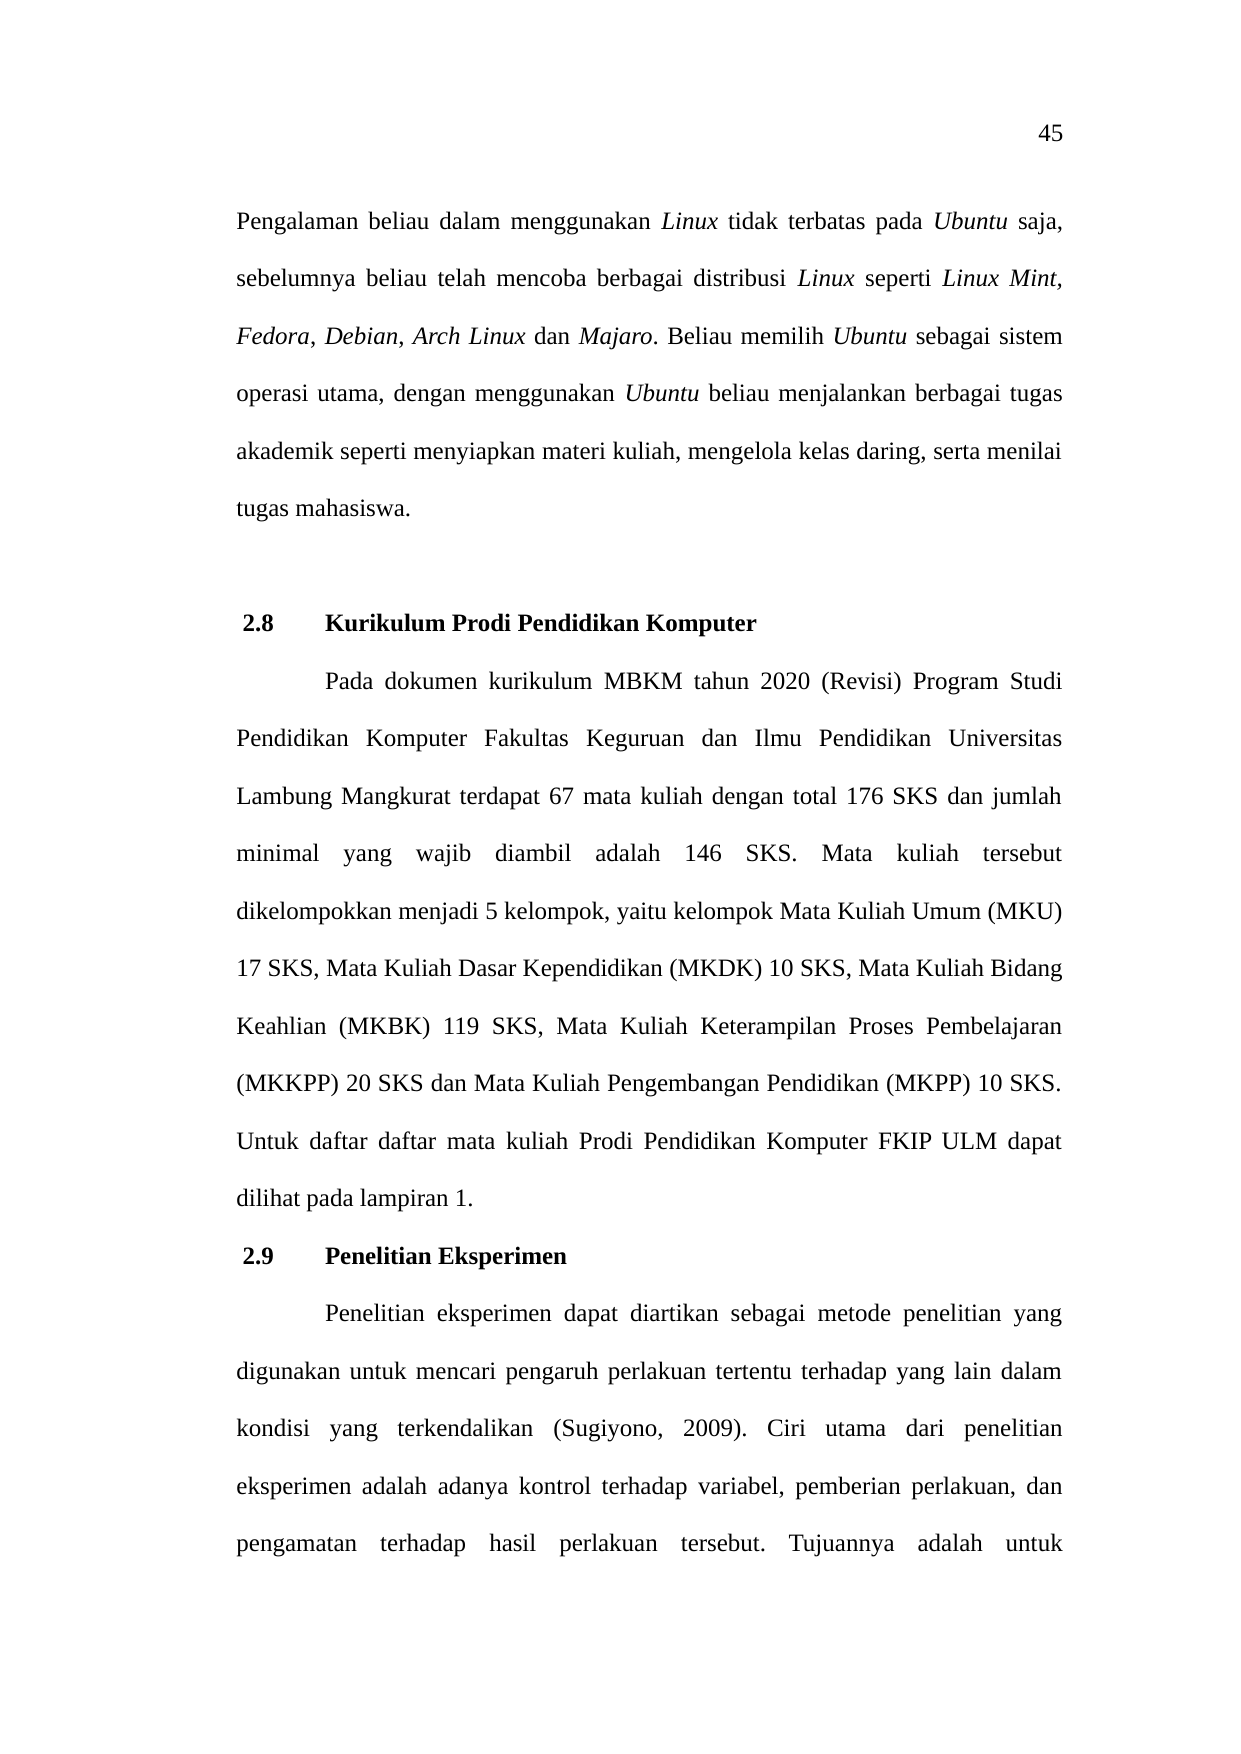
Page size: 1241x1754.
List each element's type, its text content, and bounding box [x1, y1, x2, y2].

text Penelitian eksperimen dapat diartikan sebagai metode penelitian yang digunakan untuk mencari pengaruh perlakuan tertentu terhadap yang lain dalam kondisi yang terkendalikan (Sugiyono, 2009). Ciri utama dari penelitian eksperimen adalah adanya kontrol terhadap variabel, pemberian perlakuan, dan pengamatan terhadap hasil perlakuan tersebut. Tujuannya adalah untuk [236, 1298, 1063, 1557]
subtitle Kurikulum Prodi Pendidikan Komputer [236, 608, 1063, 637]
text Pada dokumen kurikulum MBKM tahun 2020 (Revisi) Program Studi Pendidikan Komputer Fakultas Keguruan dan Ilmu Pendidikan Universitas Lambung Mangkurat terdapat 67 mata kuliah dengan total 176 SKS dan jumlah minimal yang wajib diambil adalah 146 SKS. Mata kuliah tersebut dikelompokkan menjadi 5 kelompok, yaitu kelompok Mata Kuliah Umum (MKU) 17 SKS, Mata Kuliah Dasar Kependidikan (MKDK) 10 SKS, Mata Kuliah Bidang Keahlian (MKBK) 119 SKS, Mata Kuliah Keterampilan Proses Pembelajaran (MKKPP) 20 SKS dan Mata Kuliah Pengembangan Pendidikan (MKPP) 10 SKS. Untuk daftar daftar mata kuliah Prodi Pendidikan Komputer FKIP ULM dapat dilihat pada lampiran 1. [236, 666, 1063, 1212]
text Pengalaman beliau dalam menggunakan Linux tidak terbatas pada Ubuntu saja, sebelumnya beliau telah mencoba berbagai distribusi Linux seperti Linux Mint, Fedora, Debian, Arch Linux dan Majaro. Beliau memilih Ubuntu sebagai sistem operasi utama, dengan menggunakan Ubuntu beliau menjalankan berbagai tugas akademik seperti menyiapkan materi kuliah, mengelola kelas daring, serta menilai tugas mahasiswa. [236, 206, 1063, 522]
subtitle Penelitian Eksperimen [236, 1241, 1063, 1270]
